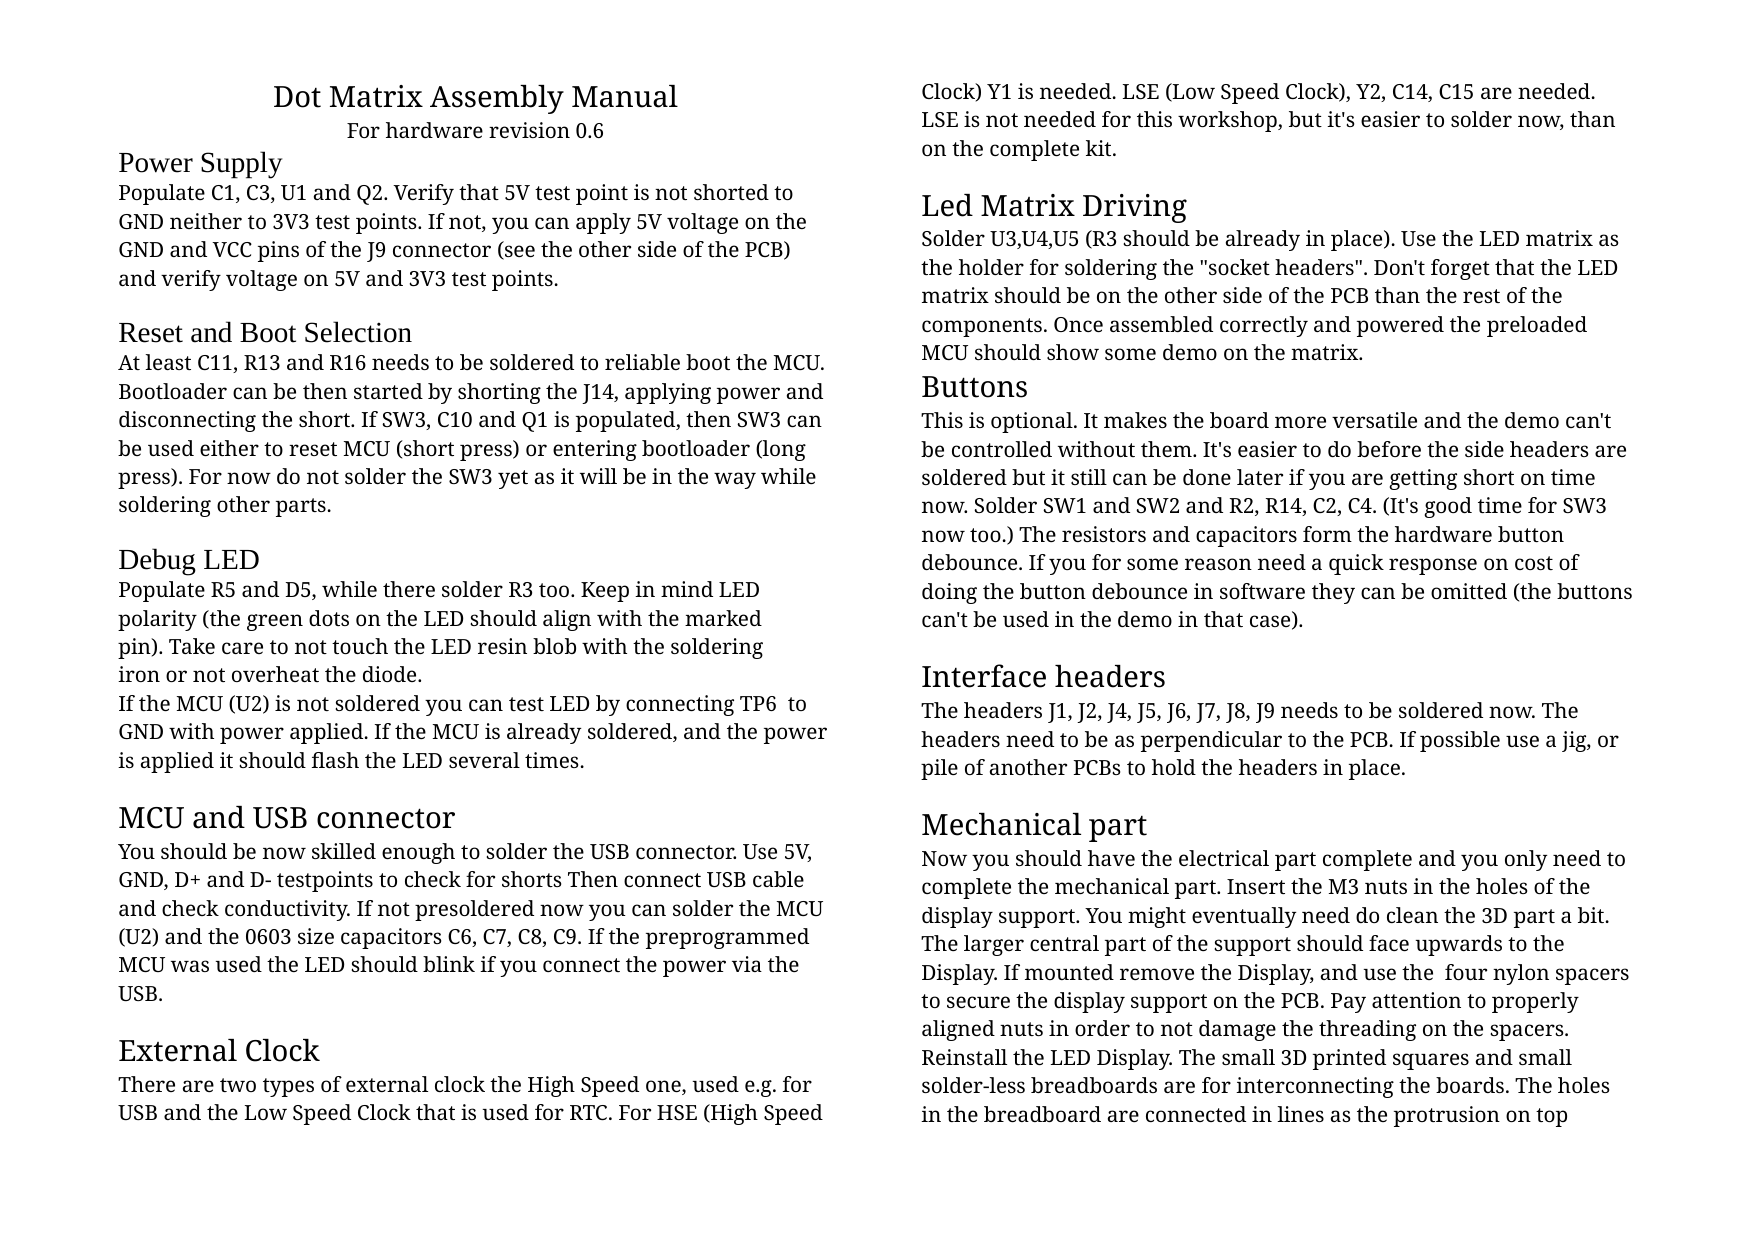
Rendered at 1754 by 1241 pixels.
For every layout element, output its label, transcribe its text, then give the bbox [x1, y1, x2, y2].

text Buttons [921, 367, 1636, 406]
text Clock) Y1 is needed. LSE (Low Speed Clock), Y2, C14, C15 are needed. LSE is not needed for this workshop, but it's easier to solder now, than on the complete kit. [921, 77, 1636, 162]
text You should be now skilled enough to solder the USB connector. Use 5V, GND, D+ and D- testpoints to check for shorts Then connect USB cable and check conductivity. If not presoldered now you can solder the MCU (U2) and the 0603 size capacitors C6, C7, C8, C9. If the preprogrammed MCU was used the LED should blink if you connect the power via the USB. [118, 837, 833, 1007]
text Power Supply [118, 145, 833, 178]
title Dot Matrix Assembly Manual [118, 77, 833, 116]
text The headers J1, J2, J4, J5, J6, J7, J8, J9 needs to be soldered now. The headers need to be as perpendicular to the PCB. If possible use a jig, or pile of another PCBs to hold the headers in place. [921, 696, 1636, 782]
text Debug LED [118, 542, 833, 575]
text Led Matrix Driving [921, 185, 1636, 224]
text Solder U3,U4,U5 (R3 should be already in place). Use the LED matrix as the holder for soldering the "socket headers". Don't forget that the LED matrix should be on the other side of the PCB than the rest of the components. Once assembled correctly and powered the preloaded MCU should show some demo on the matrix. [921, 224, 1636, 367]
text If the MCU (U2) is not soldered you can test LED by connecting TP6 to GND with power applied. If the MCU is already soldered, and the power is applied it should flash the LED several times. [118, 689, 833, 774]
text Populate C1, C3, U1 and Q2. Verify that 5V test point is not shorted to GND neither to 3V3 test points. If not, you can apply 5V voltage on the GND and VCC pins of the J9 connector (see the other side of the PCB) and verify voltage on 5V and 3V3 test points. [118, 178, 833, 292]
text There are two types of external clock the High Speed one, used e.g. for USB and the Low Speed Clock that is used for RTC. For HSE (High Speed [118, 1070, 833, 1127]
text Now you should have the electrical part complete and you only need to complete the mechanical part. Insert the M3 nuts in the holes of the display support. You might eventually need do clean the 3D part a bit. The larger central part of the support should face upwards to the Display. If mounted remove the Display, and use the four nylon spacers to secure the display support on the PCB. Pay attention to properly aligned nuts in order to not damage the threading on the spacers. Reinstall the LED Display. The small 3D printed squares and small solder-less breadboards are for interconnecting the boards. The holes in the breadboard are connected in lines as the protrusion on top [921, 844, 1636, 1128]
text This is optional. It makes the board more versatile and the demo can't be controlled without them. It's easier to do before the side headers are soldered but it still can be done later if you are getting short on time now. Solder SW1 and SW2 and R2, R14, C2, C4. (It's good time for SW3 now too.) The resistors and capacitors form the hardware button debounce. If you for some reason need a quick response on cost of doing the button debounce in software they can be omitted (the buttons can't be used in the demo in that case). [921, 406, 1636, 634]
text Populate R5 and D5, while there solder R3 too. Keep in mind LED polarity (the green dots on the LED should align with the marked pin). Take care to not touch the LED resin blob with the soldering iron or not overheat the diode. [118, 575, 809, 689]
title For hardware revision 0.6 [118, 116, 833, 145]
text Interface headers [921, 657, 1636, 696]
text At least C11, R13 and R16 needs to be soldered to reliable boot the MCU. Bootloader can be then started by shorting the J14, applying power and disconnecting the short. If SW3, C10 and Q1 is populated, then SW3 can be used either to reset MCU (short press) or entering bootloader (long press). For now do not solder the SW3 yet as it will be in the way while soldering other parts. [118, 348, 833, 519]
text Reset and Boot Selection [118, 315, 833, 348]
text Mechanical part [921, 804, 1636, 844]
text MCU and USB connector [118, 797, 833, 837]
text External Clock [118, 1030, 833, 1070]
